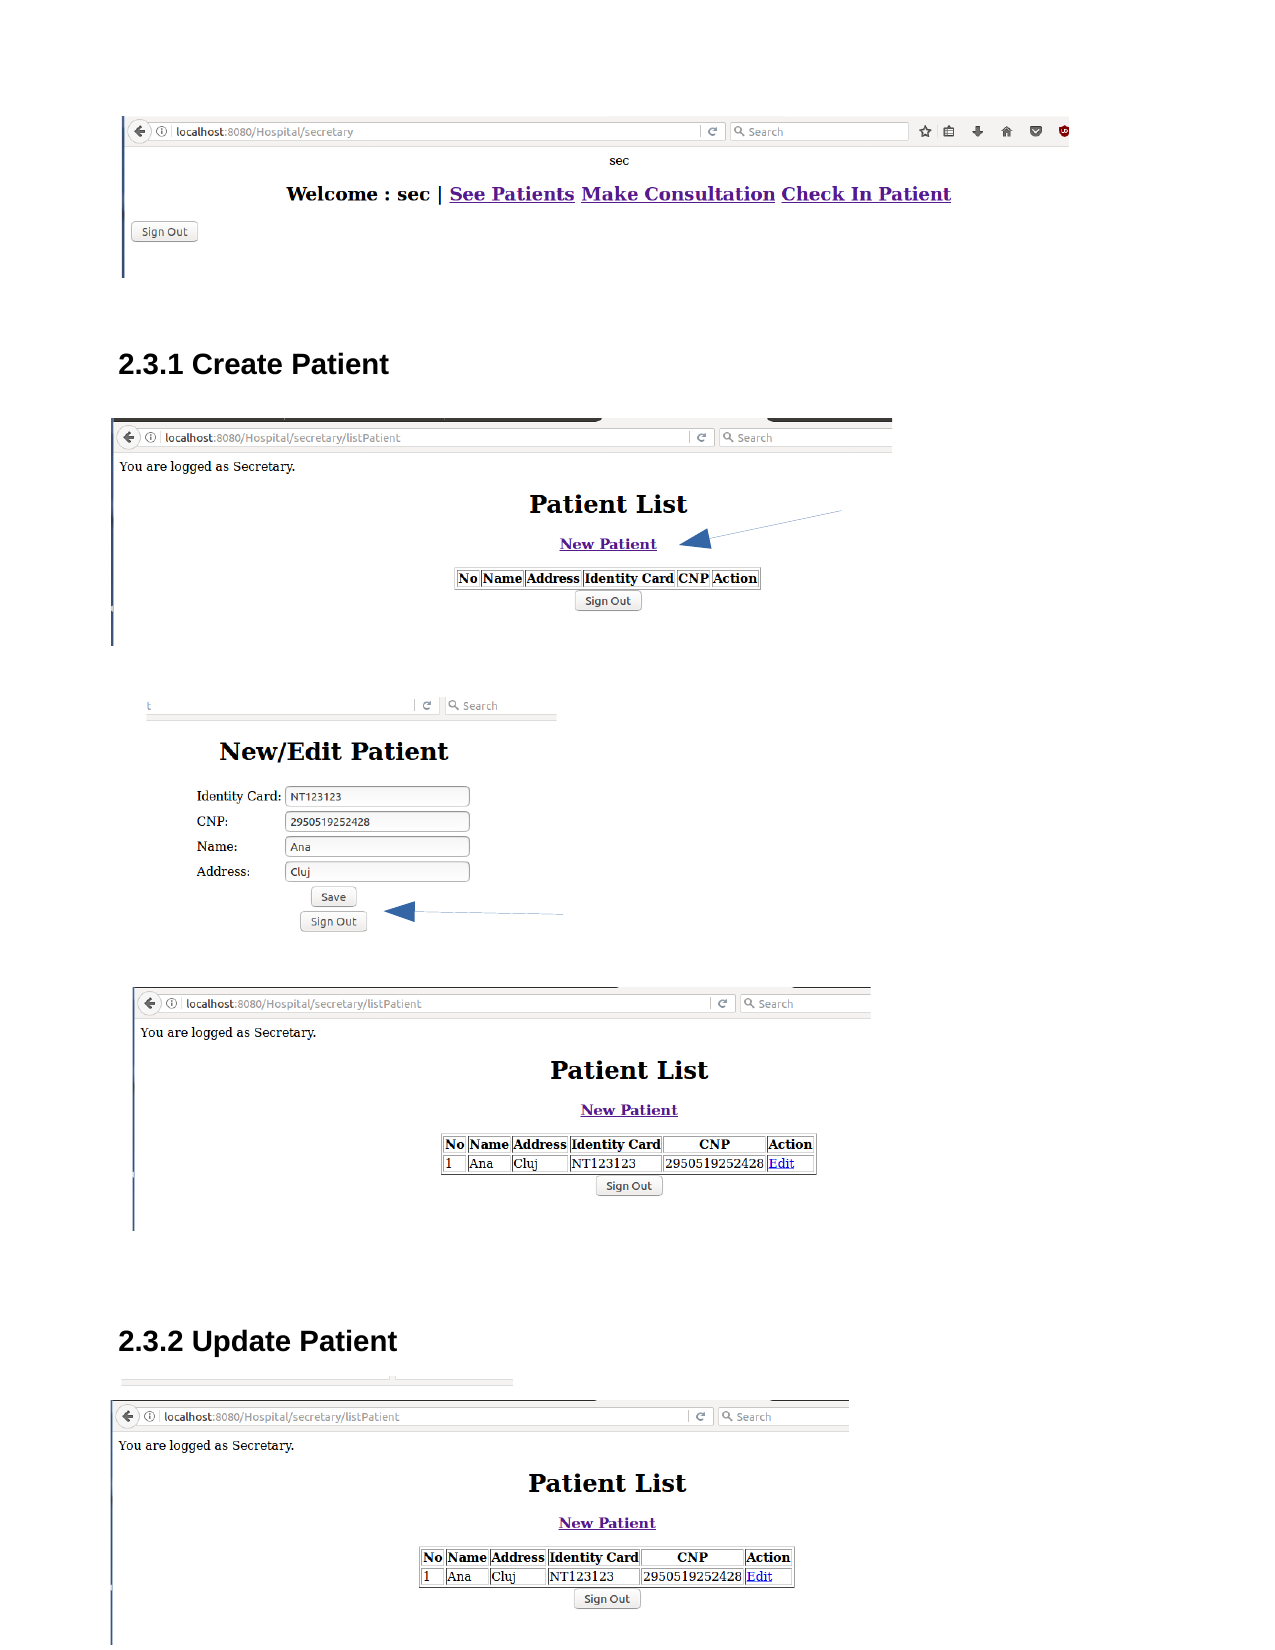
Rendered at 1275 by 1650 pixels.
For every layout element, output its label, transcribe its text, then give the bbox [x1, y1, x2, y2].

picture [121, 116, 1069, 278]
subtitle 2.3.1 Create Patient [118, 347, 1157, 380]
picture [110, 1376, 849, 1650]
subtitle 2.3.2 Update Patient [118, 1324, 1157, 1358]
picture [146, 697, 557, 981]
picture [132, 987, 871, 1231]
picture [111, 418, 893, 646]
